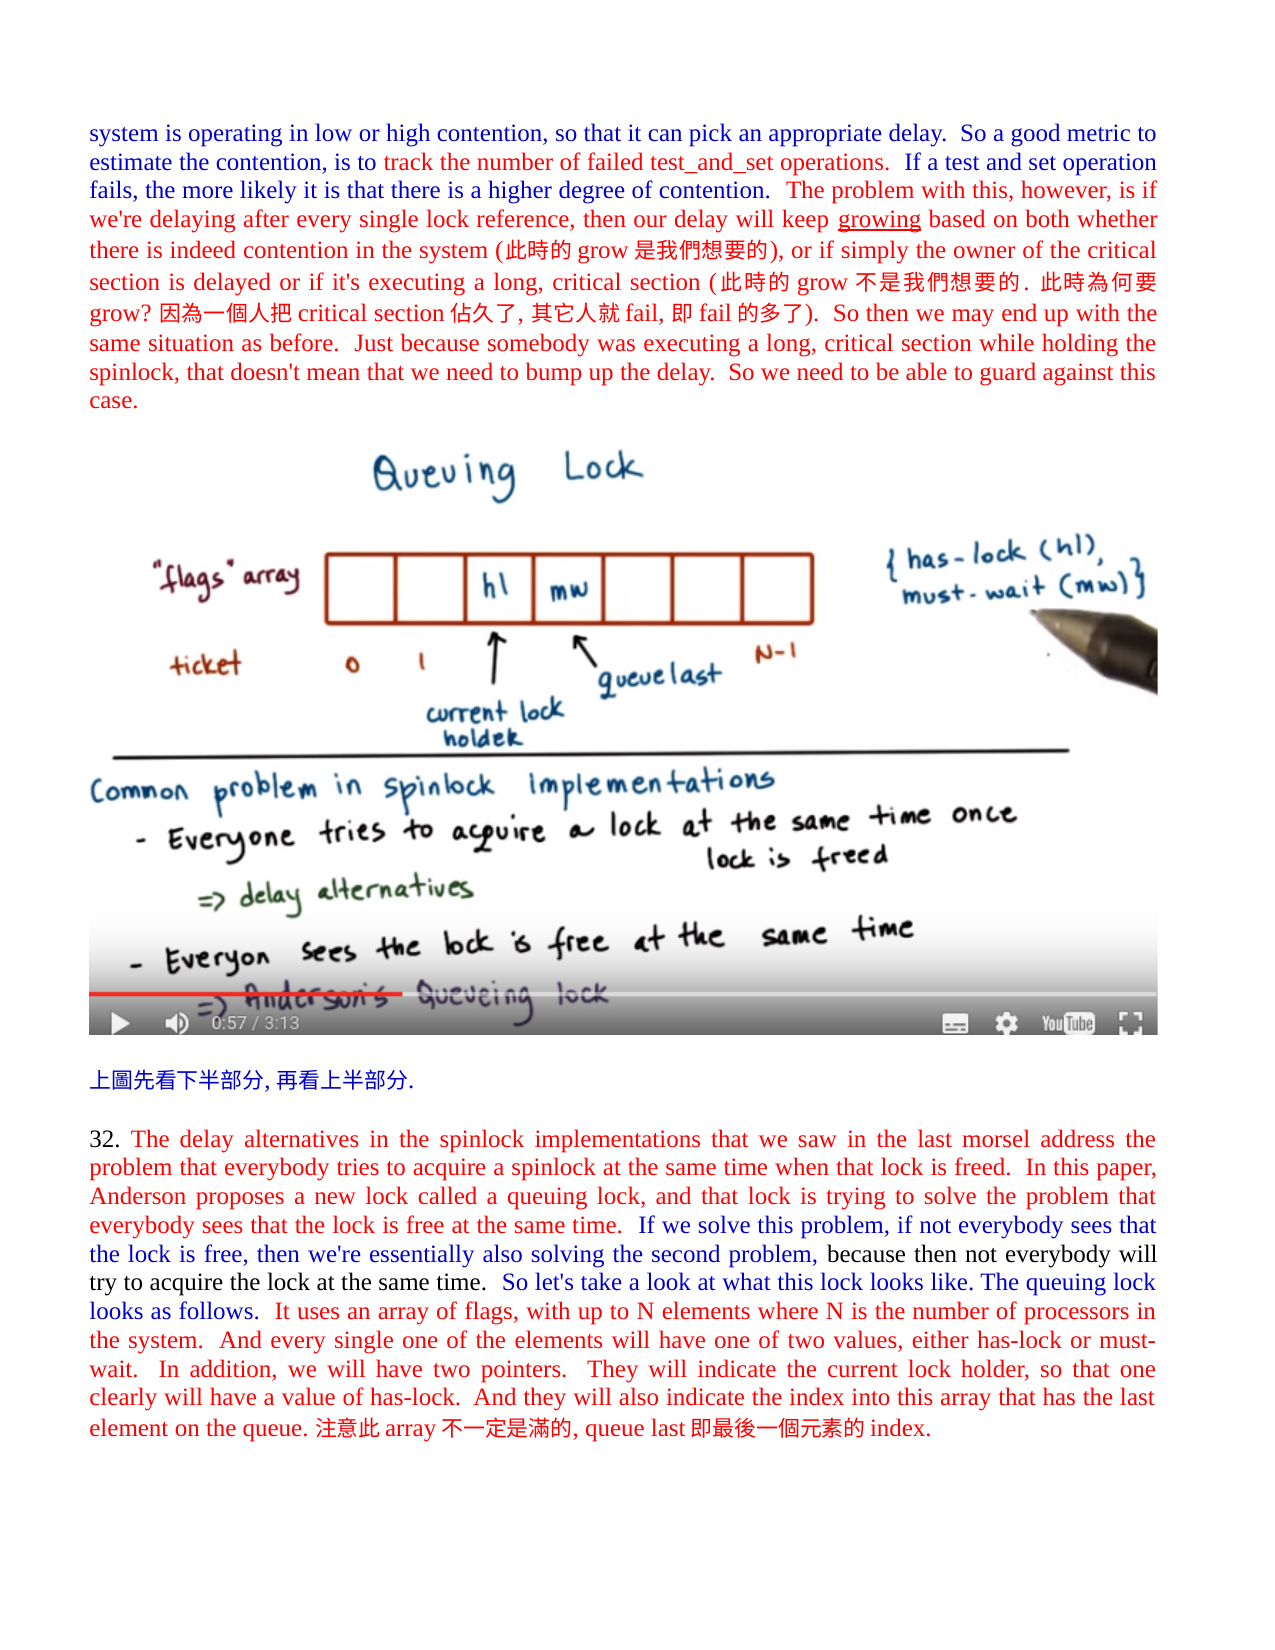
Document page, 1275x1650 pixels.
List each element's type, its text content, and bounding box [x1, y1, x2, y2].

picture [89, 443, 1158, 1035]
text 32. The delay alternatives in the spinlock implementations that we saw in the last morsel address the problem that everybody tries to acquire a spinlock at the same time when that lock is freed. In this paper, Anderson proposes a new lock called a queuing lock, and that lock is trying to solve the problem that everybody sees that the lock is free at the same time. If we solve this problem, if not everybody sees that the lock is free, then we're essentially also solving the second problem, because then not everybody will try to acquire the lock at the same time. So let's take a look at what this lock looks like. The queuing lock looks as follows. It uses an array of flags, with up to N elements where N is the number of processors in the system. And every single one of the elements will have one of two values, either has-lock or must-wait. In addition, we will have two pointers. They will indicate the current lock holder, so that one clearly will have a value of has-lock. And they will also indicate the index into this array that has the last element on the queue. 注意此array不一定是滿的, queue last即最後一個元素的index. [89, 1124, 1158, 1443]
text system is operating in low or high contention, so that it can pick an appropriate delay. So a good metric to estimate the contention, is to track the number of failed test_and_set operations. If a test and set operation fails, the more likely it is that there is a higher degree of contention. The problem with this, however, is if we're delaying after every single lock reference, then our delay will keep growing based on both whether there is indeed contention in the system (此時的grow是我們想要的), or if simply the owner of the critical section is delayed or if it's executing a long, critical section (此時的grow不是我們想要的. 此時為何要grow? 因為一個人把critical section佔久了, 其它人就fail, 即fail的多了). So then we may end up with the same situation as before. Just because somebody was executing a long, critical section while holding the spinlock, that doesn't mean that we need to bump up the delay. So we need to be able to guard against this case. [89, 118, 1158, 414]
text 上圖先看下半部分, 再看上半部分. [89, 1063, 1158, 1095]
